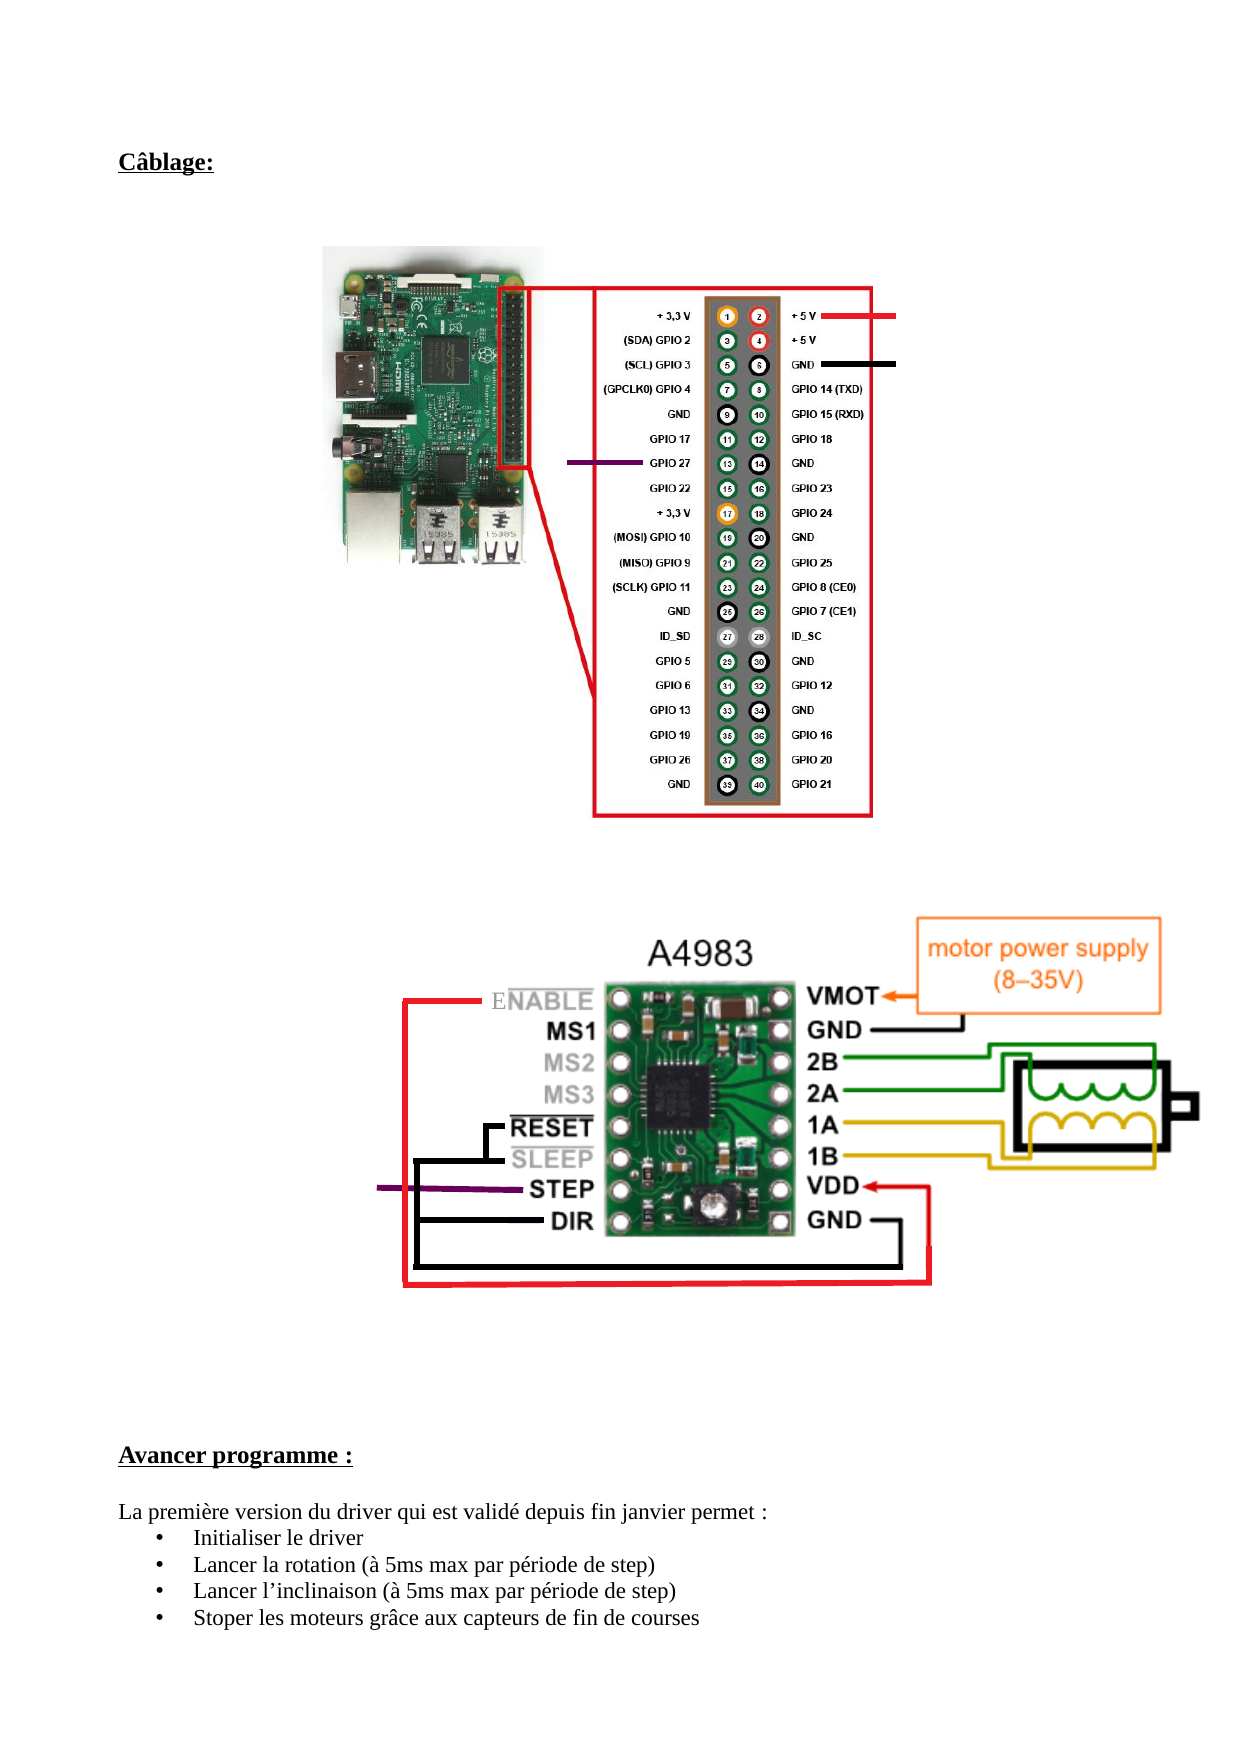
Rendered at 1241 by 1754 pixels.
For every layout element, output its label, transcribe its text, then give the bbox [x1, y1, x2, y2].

picture [507, 913, 1201, 1269]
picture [322, 246, 873, 818]
list Lancer la rotation (à 5ms max par période de step) [156, 1551, 1122, 1577]
list Initialiser le driver [156, 1524, 1122, 1551]
text La première version du driver qui est validé depuis fin janvier permet : [118, 1498, 1122, 1524]
list Stoper les moteurs grâce aux capteurs de fin de courses [156, 1603, 1122, 1630]
list Lancer l’inclinaison (à 5ms max par période de step) [156, 1577, 1122, 1603]
text Avancer programme : [118, 1441, 1122, 1469]
text Câblage: [118, 147, 1122, 176]
